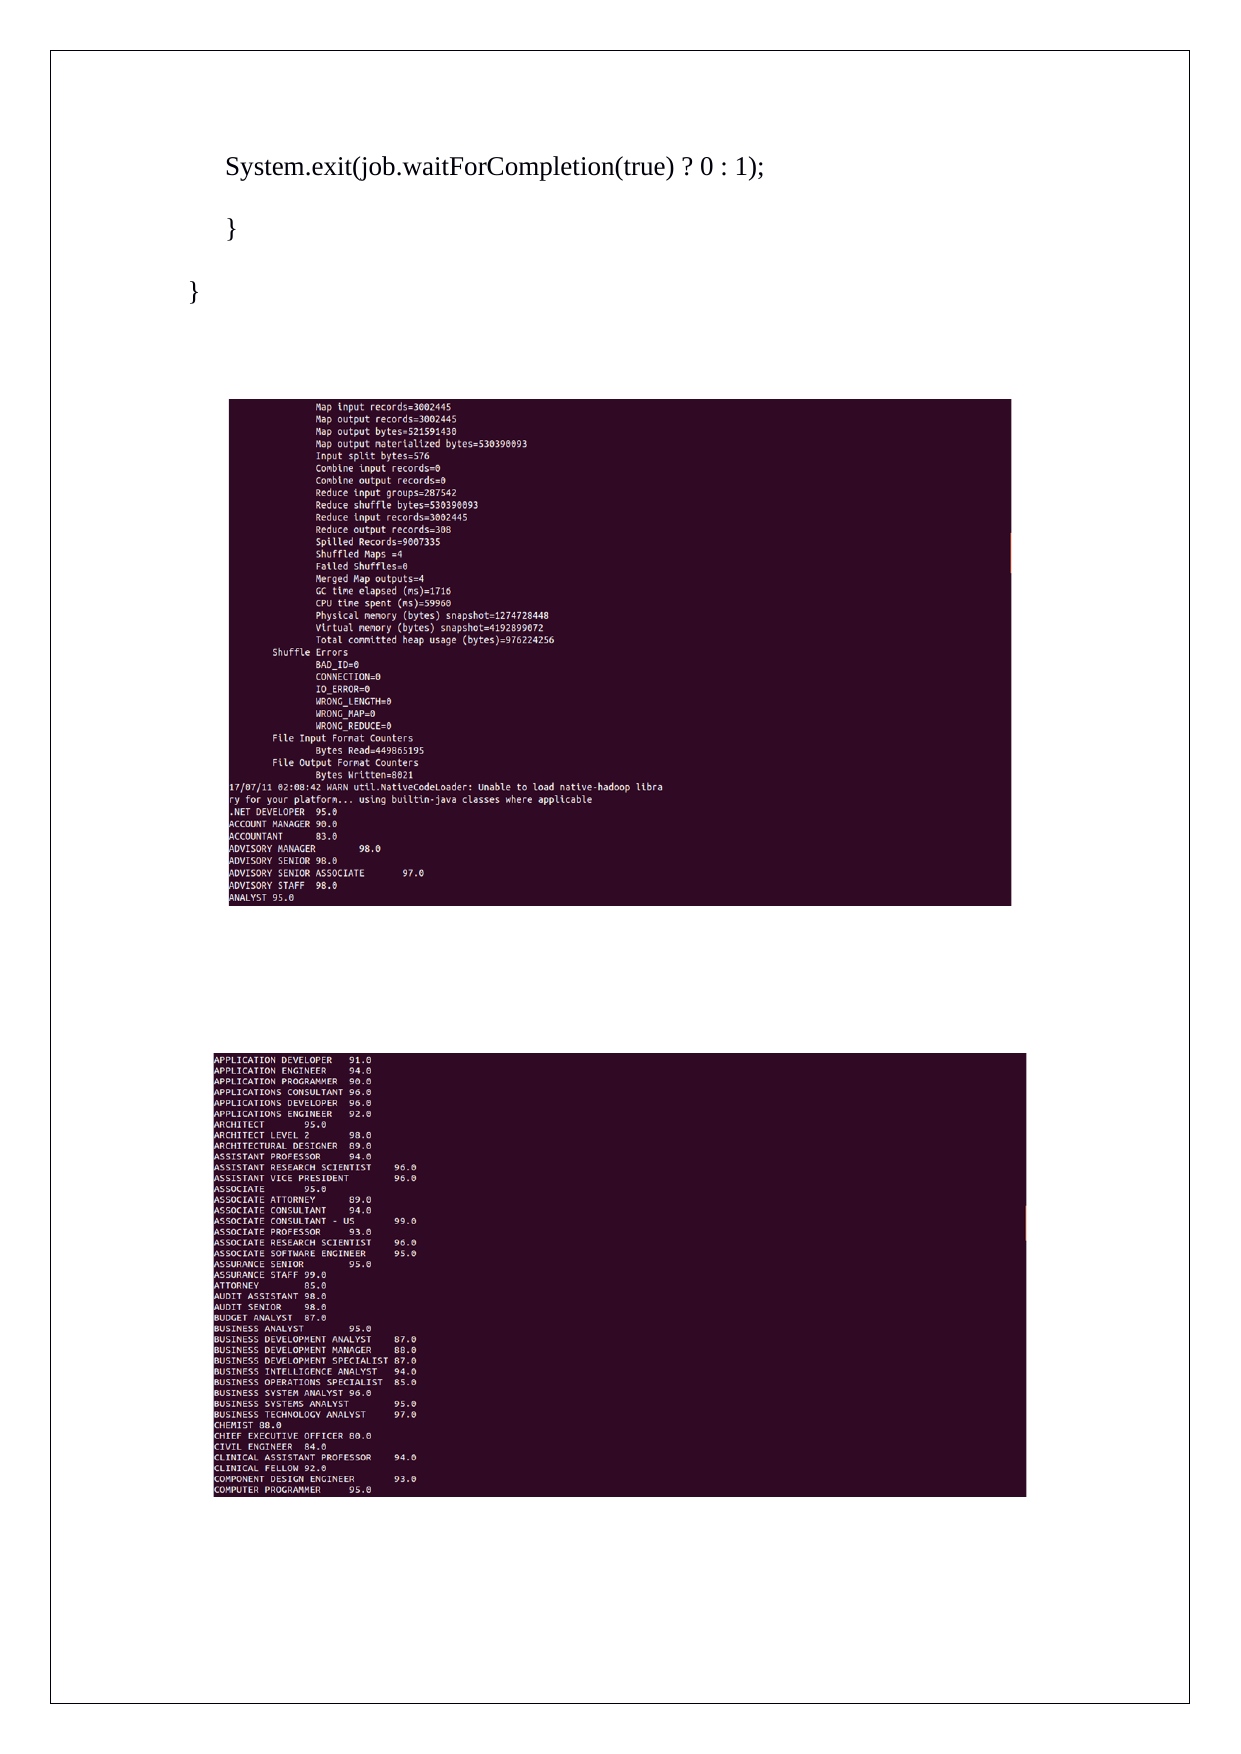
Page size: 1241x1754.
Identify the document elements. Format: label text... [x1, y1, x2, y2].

picture [228, 399, 1012, 906]
picture [213, 1053, 1027, 1497]
text System.exit(job.waitForCompletion(true) ? 0 : 1); [187, 150, 1090, 181]
text } [187, 274, 1090, 306]
text } [187, 212, 1090, 243]
